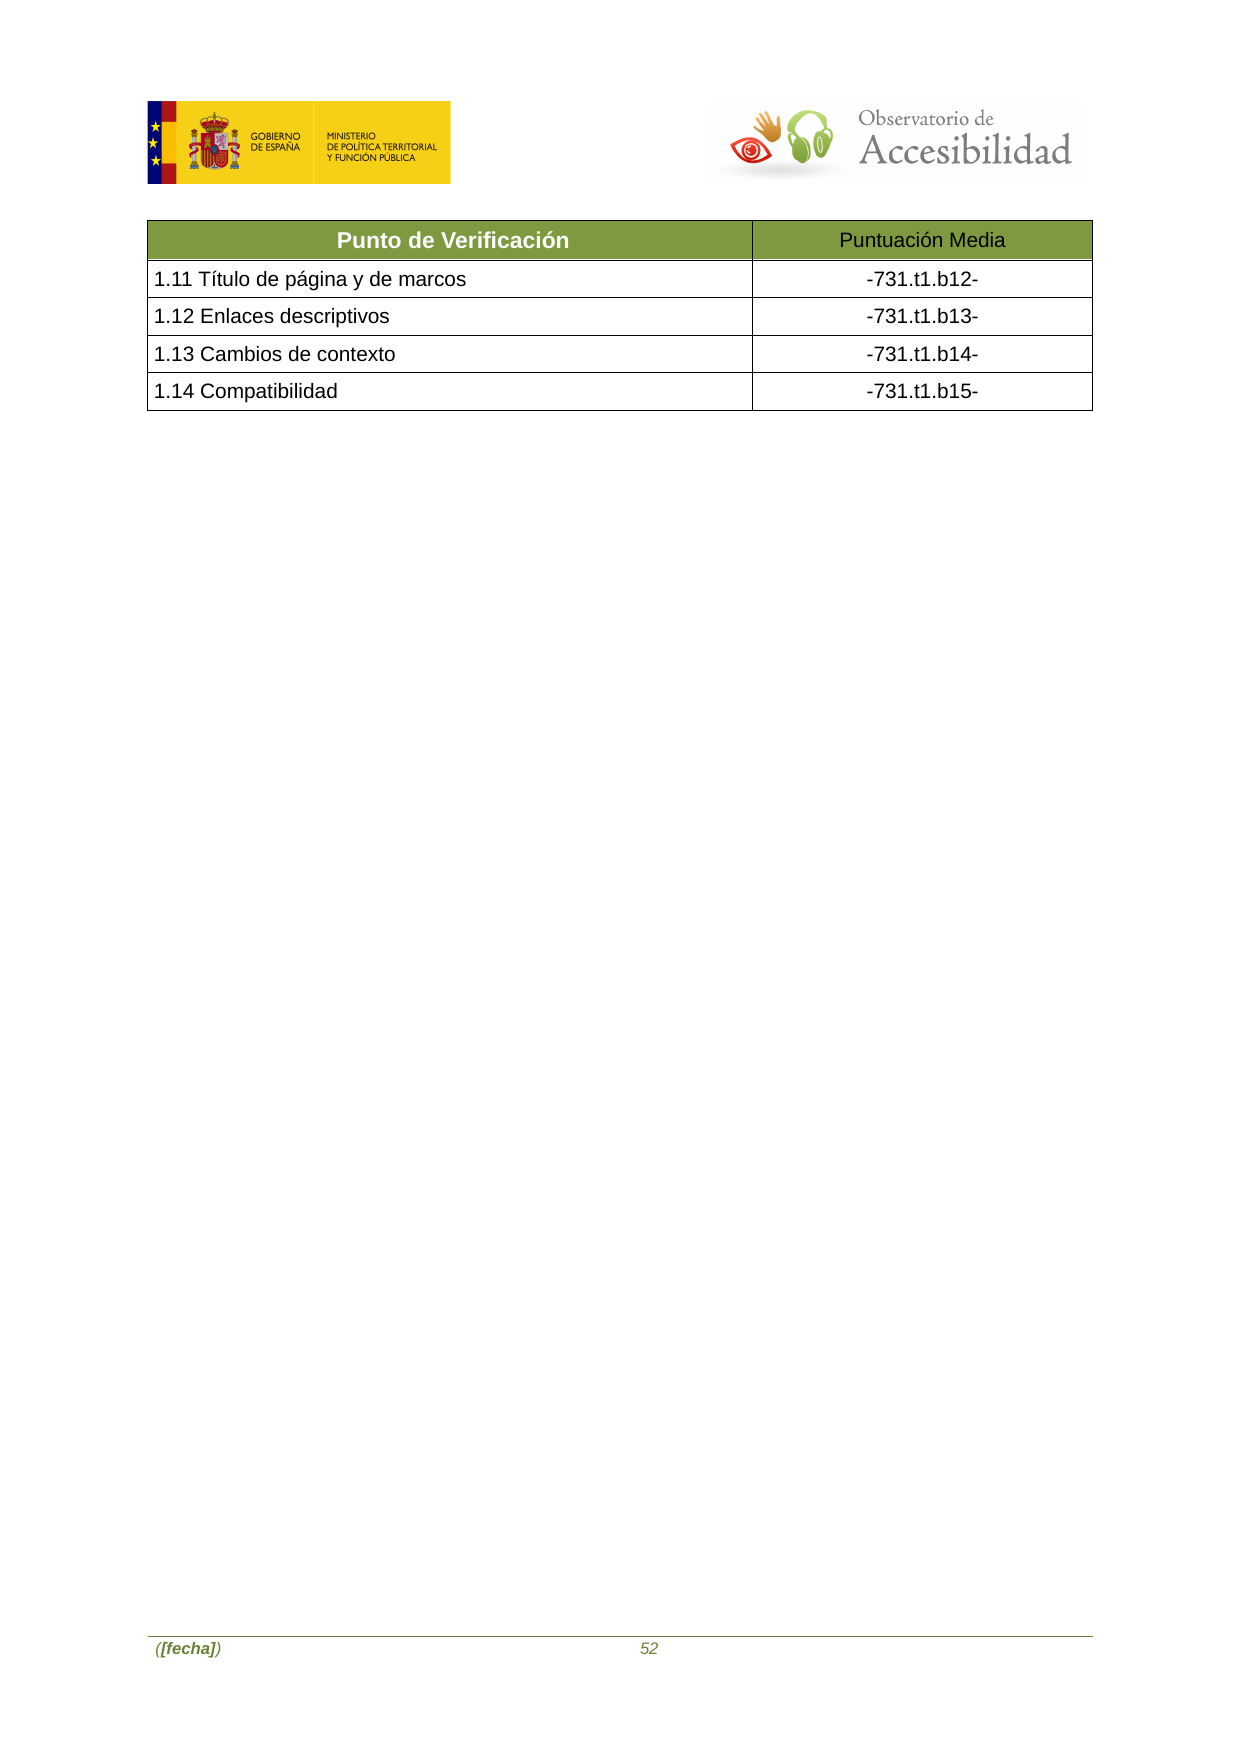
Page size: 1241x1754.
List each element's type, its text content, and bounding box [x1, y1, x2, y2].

table_cell 1.11 Título de página y de marcos [148, 261, 752, 297]
picture [147, 101, 451, 184]
table_cell -731.t1.b14- [753, 336, 1092, 372]
table_header Punto de Verificación [148, 221, 752, 259]
table_cell -731.t1.b13- [753, 298, 1092, 334]
table_cell -731.t1.b15- [753, 373, 1092, 409]
table_header Puntuación Media [753, 221, 1092, 259]
table_cell 1.12 Enlaces descriptivos [148, 298, 752, 334]
picture [710, 101, 1086, 184]
table_cell -731.t1.b12- [753, 261, 1092, 297]
table_cell 1.13 Cambios de contexto [148, 336, 752, 372]
table_cell 1.14 Compatibilidad [148, 373, 752, 409]
